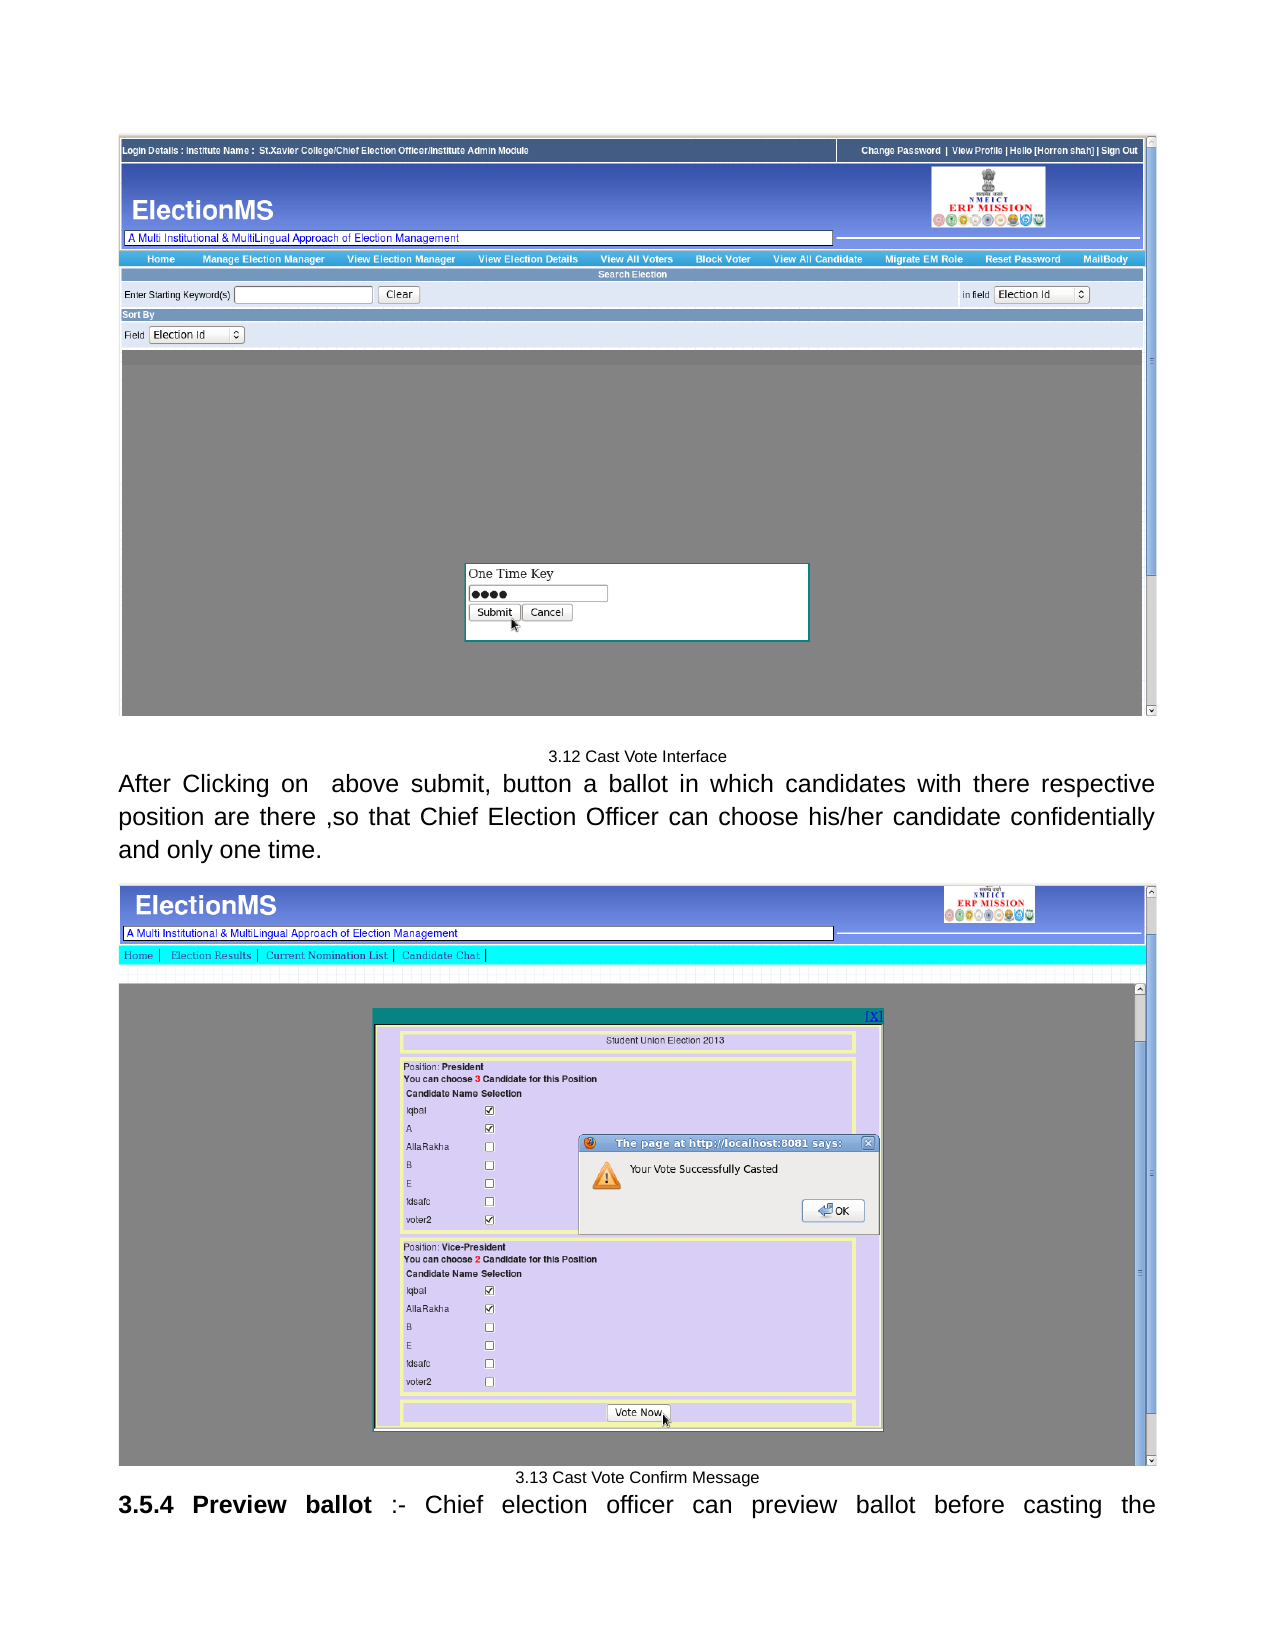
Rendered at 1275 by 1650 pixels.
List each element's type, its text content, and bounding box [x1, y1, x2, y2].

text [118, 868, 1157, 882]
picture [118, 132, 1157, 716]
text 3.5.4 Preview ballot :- Chief election officer can preview ballot before casting the [118, 1490, 1157, 1519]
text After Clicking on above submit, button a ballot in which candidates with there respective position are there ,so that Chief Election Officer can choose his/her candidate confidentially and only one time. [118, 769, 1157, 864]
text 3.13 Cast Vote Confirm Message [118, 1466, 1157, 1487]
picture [118, 882, 1157, 1466]
text 3.12 Cast Vote Interface [118, 747, 1157, 766]
